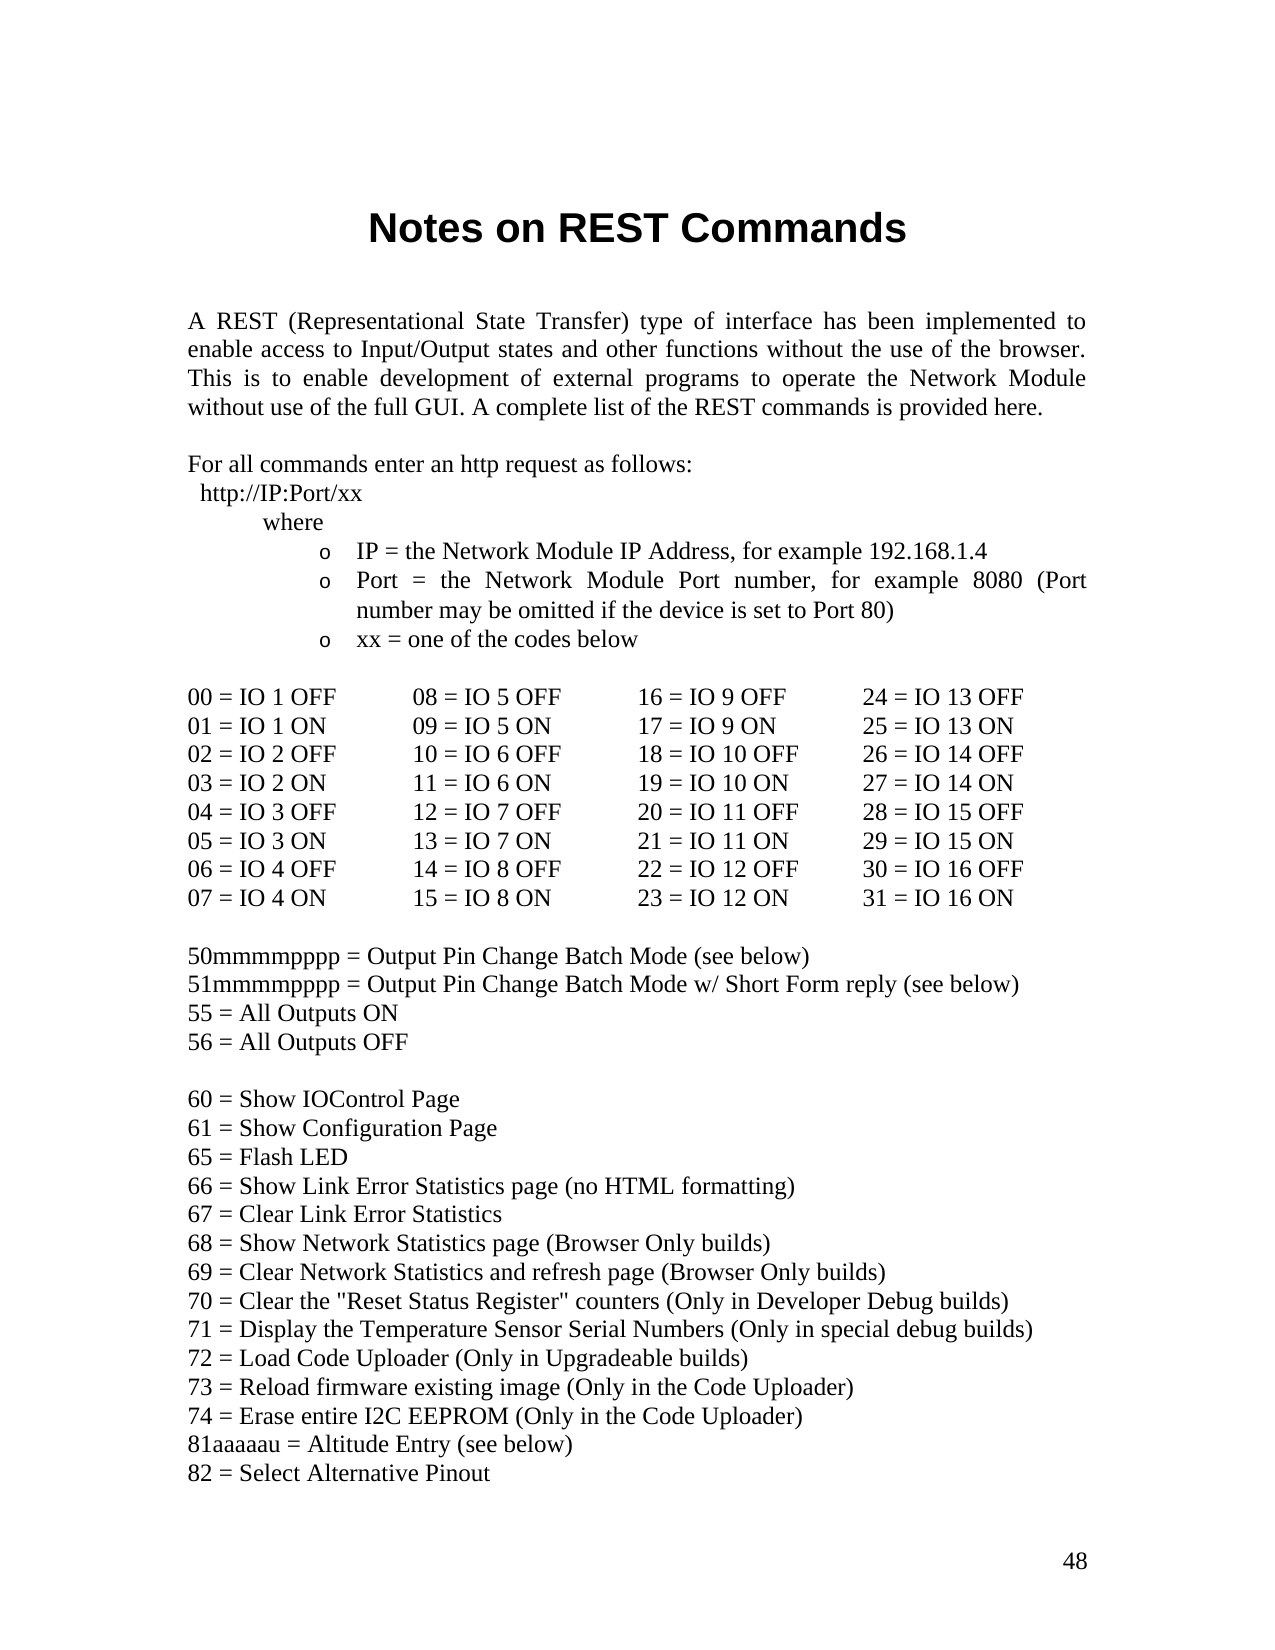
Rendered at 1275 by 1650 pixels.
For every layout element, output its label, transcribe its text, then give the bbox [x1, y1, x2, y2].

text 72 = Load Code Uploader (Only in Upgradeable builds) [187, 1343, 1087, 1372]
text 71 = Display the Temperature Sensor Serial Numbers (Only in special debug builds) [187, 1314, 1087, 1343]
text 05 = IO 3 ON 13 = IO 7 ON 21 = IO 11 ON 29 = IO 15 ON [187, 826, 1087, 854]
text 60 = Show IOControl Page [187, 1084, 1087, 1113]
list IP = the Network Module IP Address, for example 192.168.1.4 [319, 536, 1087, 565]
text 56 = All Outputs OFF [187, 1027, 1087, 1056]
list xx = one of the codes below [319, 624, 1087, 653]
text A REST (Representational State Transfer) type of interface has been implemented to enable access to Input/Output states and other functions without the use of the browser. This is to enable development of external programs to operate the Network Module without use of the full GUI. A complete list of the REST commands is provided here. [187, 306, 1087, 421]
text 70 = Clear the "Reset Status Register" counters (Only in Developer Debug builds) [187, 1286, 1087, 1314]
subtitle Notes on REST Commands [187, 204, 1087, 252]
text where [262, 507, 1087, 536]
text 73 = Reload firmware existing image (Only in the Code Uploader) [187, 1372, 1087, 1401]
text 51mmmmpppp = Output Pin Change Batch Mode w/ Short Form reply (see below) [187, 969, 1087, 998]
text 06 = IO 4 OFF 14 = IO 8 OFF 22 = IO 12 OFF 30 = IO 16 OFF [187, 854, 1087, 883]
list Port = the Network Module Port number, for example 8080 (Port number may be omitted if the device is set to Port 80) [319, 565, 1087, 624]
text 66 = Show Link Error Statistics page (no HTML formatting) [187, 1171, 1087, 1199]
text 03 = IO 2 ON 11 = IO 6 ON 19 = IO 10 ON 27 = IO 14 ON [187, 768, 1087, 797]
text 81aaaaau = Altitude Entry (see below) [187, 1429, 1087, 1458]
text 01 = IO 1 ON 09 = IO 5 ON 17 = IO 9 ON 25 = IO 13 ON [187, 711, 1087, 739]
text 67 = Clear Link Error Statistics [187, 1199, 1087, 1228]
text 04 = IO 3 OFF 12 = IO 7 OFF 20 = IO 11 OFF 28 = IO 15 OFF [187, 797, 1087, 826]
text For all commands enter an http request as follows: [187, 449, 1087, 478]
text 74 = Erase entire I2C EEPROM (Only in the Code Uploader) [187, 1401, 1087, 1429]
text 50mmmmpppp = Output Pin Change Batch Mode (see below) [187, 941, 1087, 969]
text 68 = Show Network Statistics page (Browser Only builds) [187, 1228, 1087, 1257]
text 65 = Flash LED [187, 1142, 1087, 1171]
text 69 = Clear Network Statistics and refresh page (Browser Only builds) [187, 1257, 1087, 1286]
text http://IP:Port/xx [187, 478, 1087, 507]
text 55 = All Outputs ON [187, 998, 1087, 1027]
text 07 = IO 4 ON 15 = IO 8 ON 23 = IO 12 ON 31 = IO 16 ON [187, 883, 1087, 912]
text 61 = Show Configuration Page [187, 1113, 1087, 1142]
text 82 = Select Alternative Pinout [187, 1458, 1087, 1487]
text 00 = IO 1 OFF 08 = IO 5 OFF 16 = IO 9 OFF 24 = IO 13 OFF [187, 682, 1087, 711]
text 02 = IO 2 OFF 10 = IO 6 OFF 18 = IO 10 OFF 26 = IO 14 OFF [187, 739, 1087, 768]
